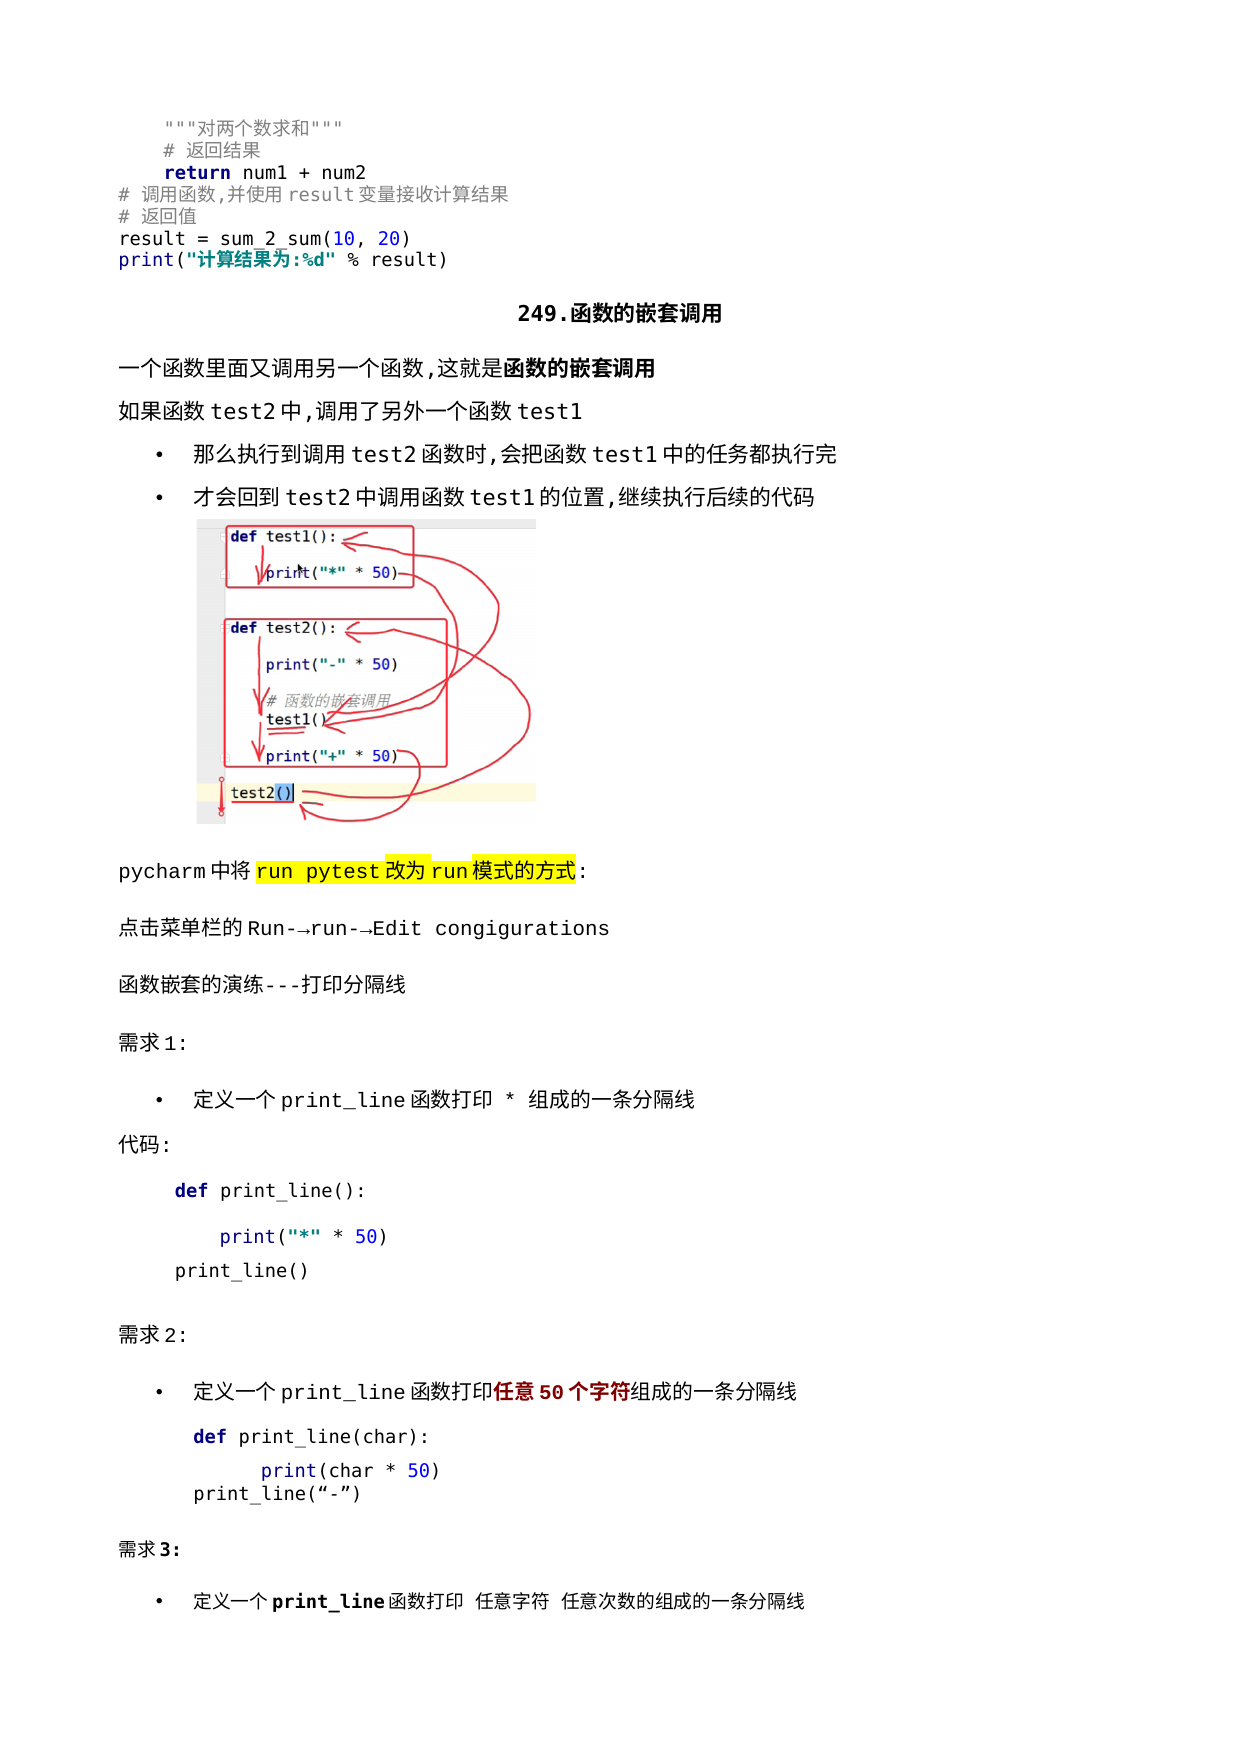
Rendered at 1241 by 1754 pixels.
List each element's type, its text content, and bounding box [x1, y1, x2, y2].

list 才会回到test2中调用函数test1的位置,继续执行后续的代码 [156, 485, 1122, 511]
list 那么执行到调用test2函数时,会把函数test1中的任务都执行完 [156, 442, 1122, 467]
list print(char * 50) [156, 1460, 1122, 1483]
list 定义一个print_line函数打印任意50个字符组成的一条分隔线 [156, 1375, 1122, 1406]
text # 返回值 [118, 206, 1122, 227]
picture [196, 519, 537, 824]
text 代码: [118, 1129, 1122, 1159]
text """对两个数求和""" [118, 118, 1122, 140]
text 需求3: [118, 1534, 1122, 1562]
text 249.函数的嵌套调用 [118, 301, 1122, 326]
text 一个函数里面又调用另一个函数,这就是函数的嵌套调用 [118, 356, 1122, 381]
text return num1 + num2 [118, 162, 1122, 184]
text # 调用函数,并使用result变量接收计算结果 [118, 184, 1122, 206]
text 函数嵌套的演练---打印分隔线 [118, 968, 1122, 999]
text print("*" * 50) [118, 1226, 1122, 1249]
text result = sum_2_sum(10, 20) [118, 227, 1122, 249]
list 定义一个print_line函数打印 任意字符 任意次数的组成的一条分隔线 [156, 1591, 1122, 1613]
list 定义一个print_line函数打印 * 组成的一条分隔线 [156, 1083, 1122, 1113]
text 点击菜单栏的Run-→run-→Edit congigurations [118, 911, 1122, 942]
text 需求1: [118, 1026, 1122, 1056]
text print_line() [118, 1261, 1122, 1282]
list def print_line(char): [156, 1426, 1122, 1448]
text 如果函数test2中,调用了另外一个函数test1 [118, 399, 1122, 424]
text pycharm中将run pytest改为run模式的方式: [118, 854, 1122, 884]
text # 返回结果 [118, 140, 1122, 162]
text print("计算结果为:%d" % result) [118, 249, 1122, 271]
text 需求2: [118, 1318, 1122, 1348]
text def print_line(): [118, 1180, 1122, 1202]
list print_line(“-”) [156, 1483, 1122, 1505]
